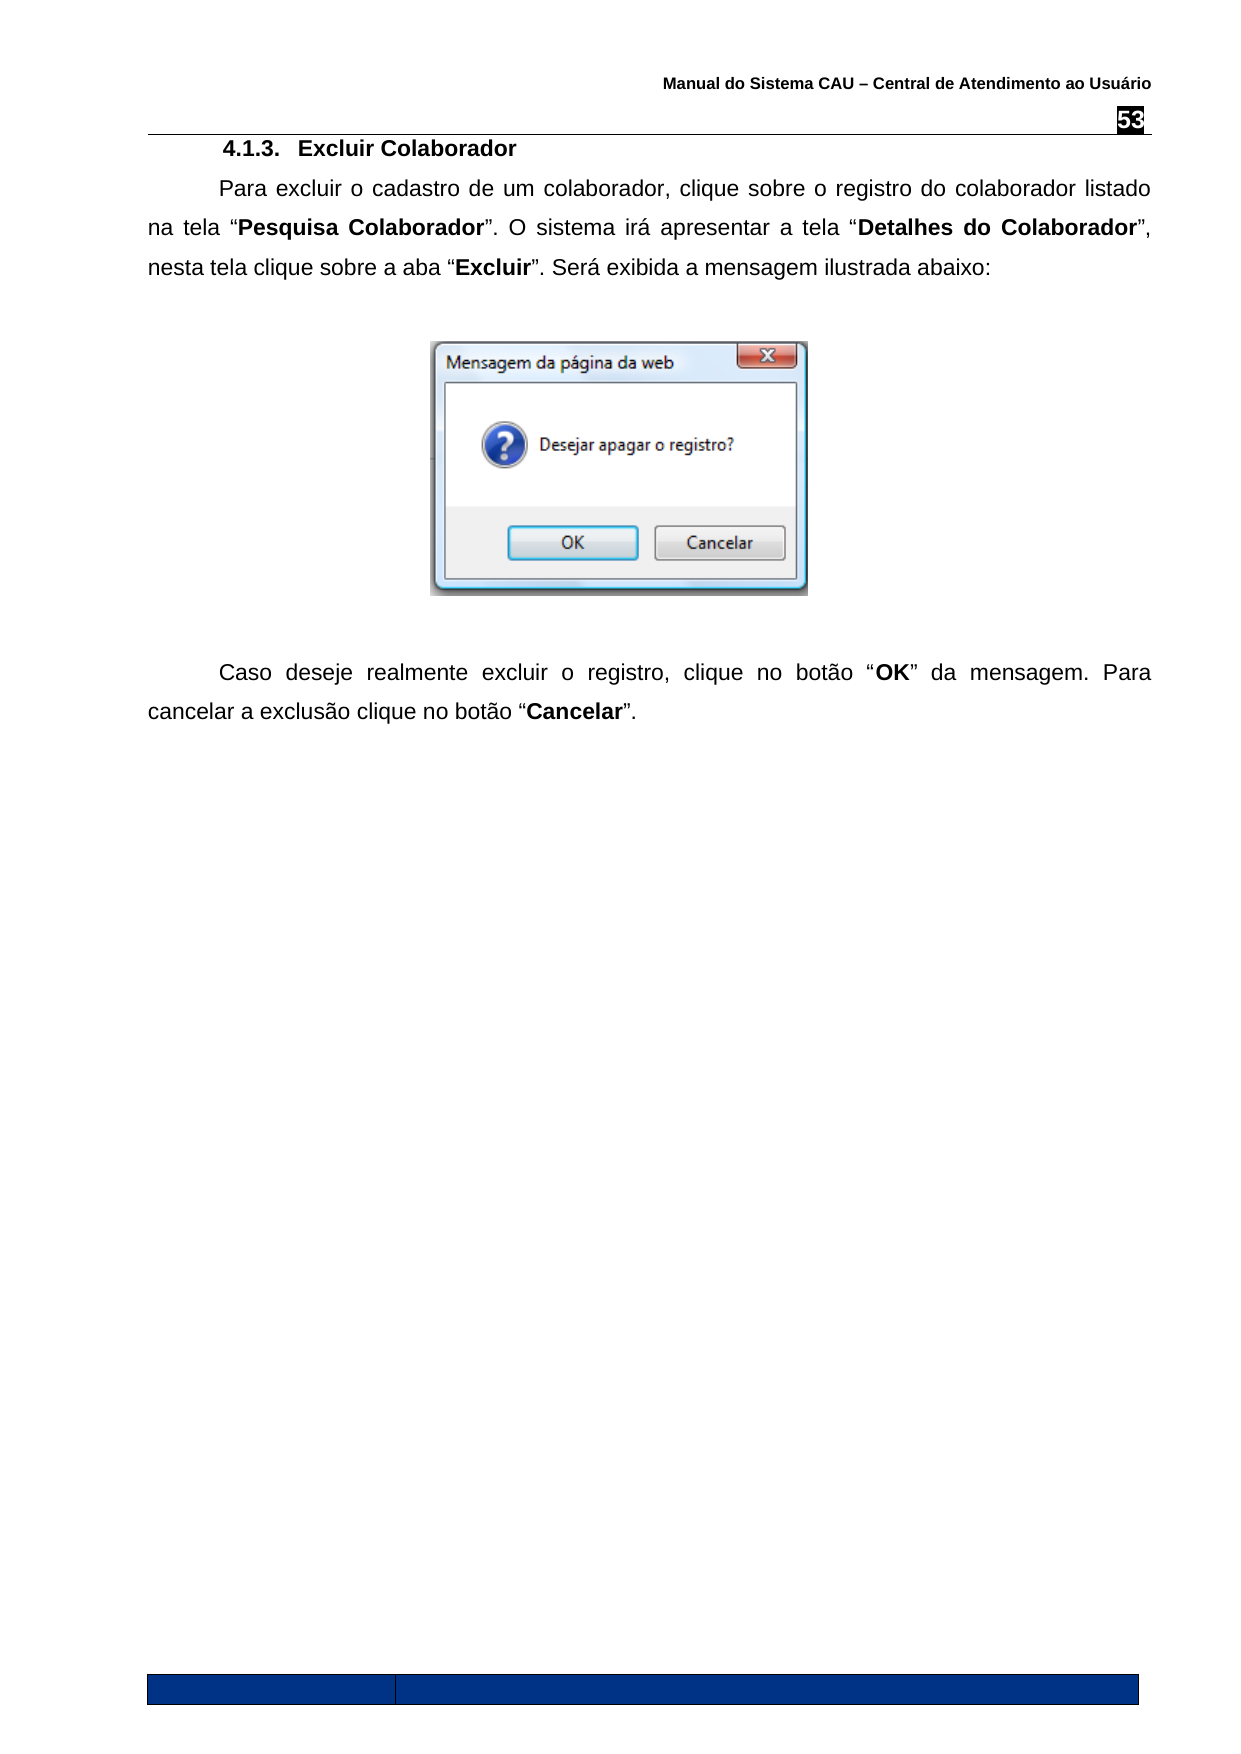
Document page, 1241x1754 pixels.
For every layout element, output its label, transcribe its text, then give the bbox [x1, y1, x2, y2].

text Para excluir o cadastro de um colaborador, clique sobre o registro do colaborador listado na tela “Pesquisa Colaborador”. O sistema irá apresentar a tela “Detalhes do Colaborador”, nesta tela clique sobre a aba “Excluir”. Será exibida a mensagem ilustrada abaixo: [148, 175, 1152, 280]
list Excluir Colaborador [223, 135, 1152, 162]
text Caso deseje realmente excluir o registro, clique no botão “OK” da mensagem. Para cancelar a exclusão clique no botão “Cancelar”. [148, 658, 1152, 724]
picture [430, 341, 808, 596]
